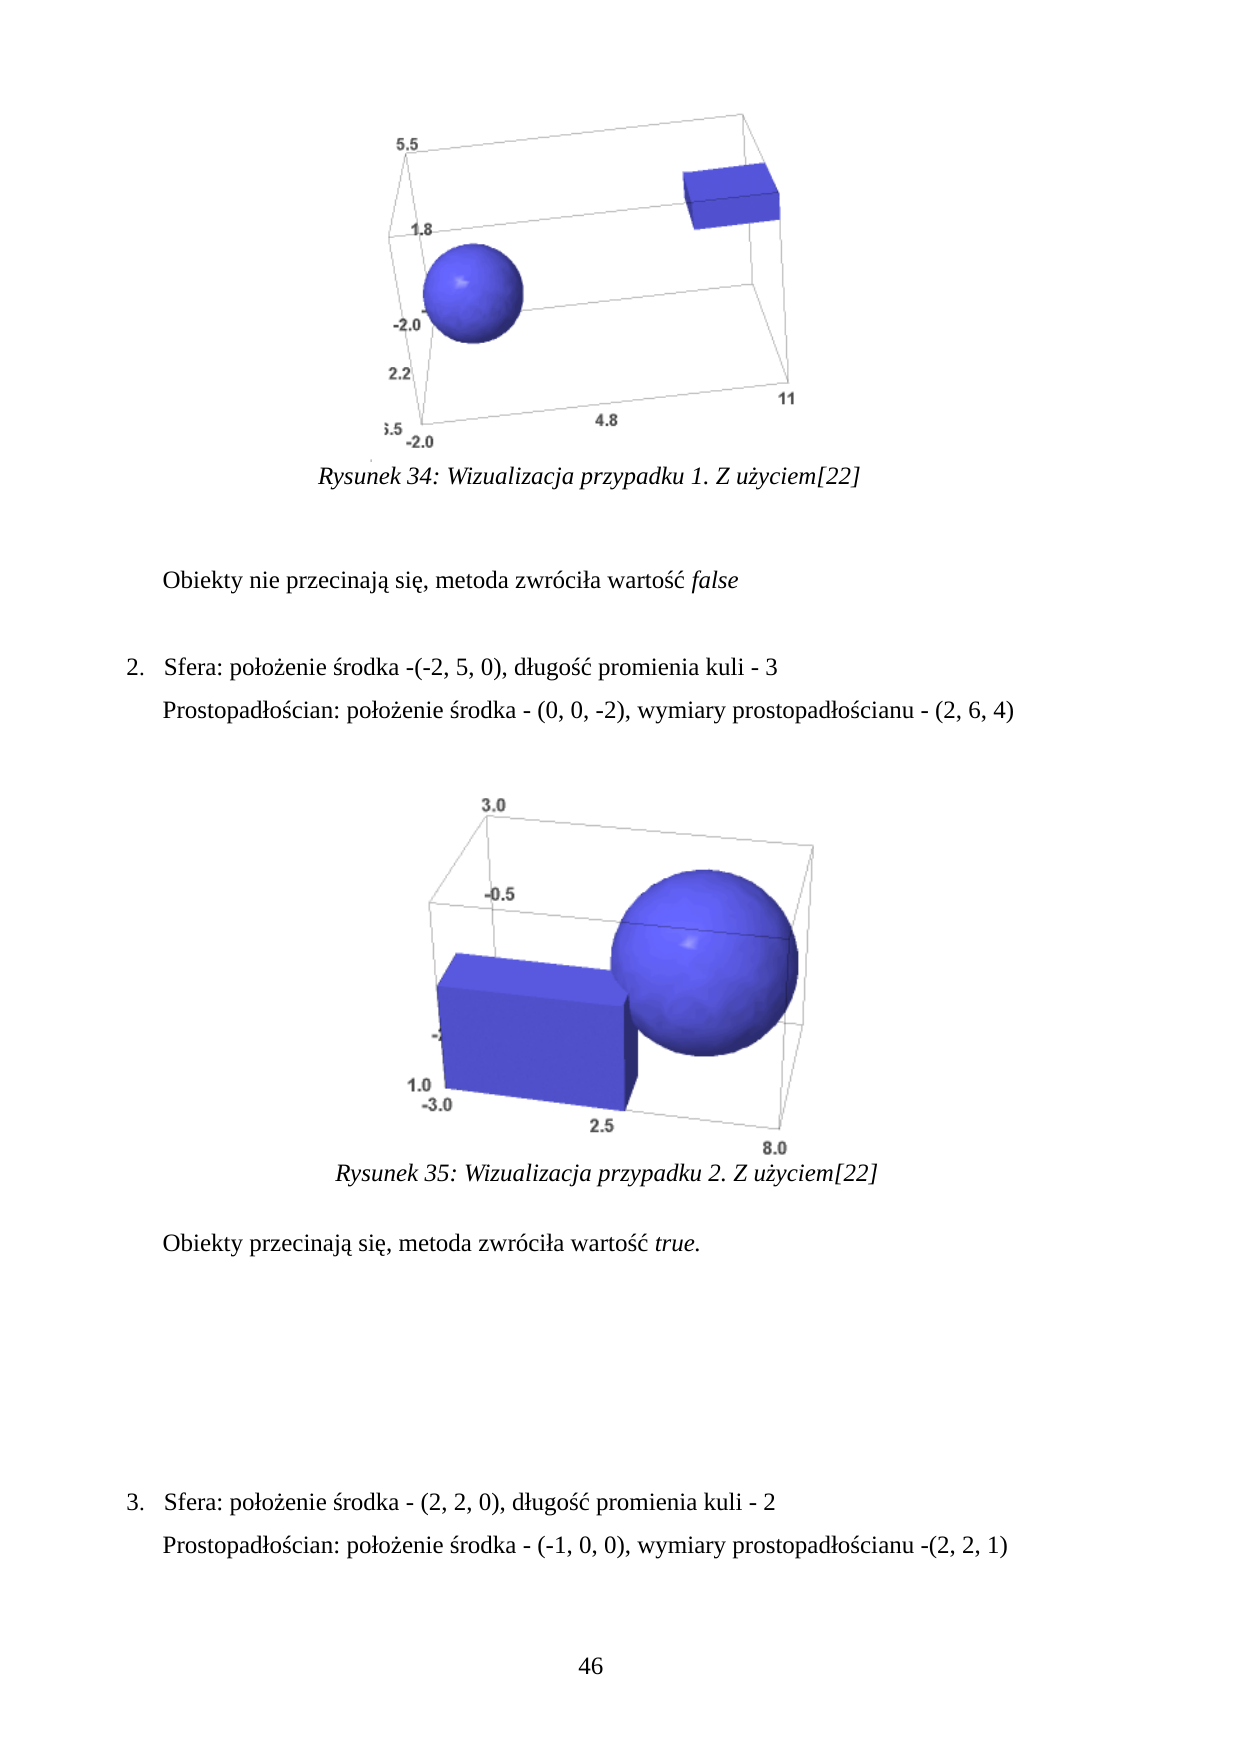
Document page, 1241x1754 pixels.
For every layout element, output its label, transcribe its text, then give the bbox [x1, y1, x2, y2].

text Obiekty nie przecinają się, metoda zwróciła wartość false [88, 565, 1093, 594]
text Obiekty przecinają się, metoda zwróciła wartość true. [88, 781, 1093, 1257]
text Prostopadłościan: położenie środka - (-1, 0, 0), wymiary prostopadłościanu -(2, 2, 1) [88, 1530, 1093, 1559]
text Prostopadłościan: położenie środka - (0, 0, -2), wymiary prostopadłościanu - (2, 6, 4) [88, 695, 1093, 723]
text Rysunek 34: Wizualizacja przypadku 1. Z użyciem[22] [300, 123, 881, 490]
list Sfera: położenie środka - (2, 2, 0), długość promienia kuli - 2 [126, 1487, 1093, 1516]
list Sfera: położenie środka -(-2, 5, 0), długość promienia kuli - 3 [126, 652, 1093, 680]
picture [363, 110, 818, 462]
text Rysunek 35: Wizualizacja przypadku 2. Z użyciem[22] [295, 796, 921, 1187]
picture [396, 783, 820, 1159]
